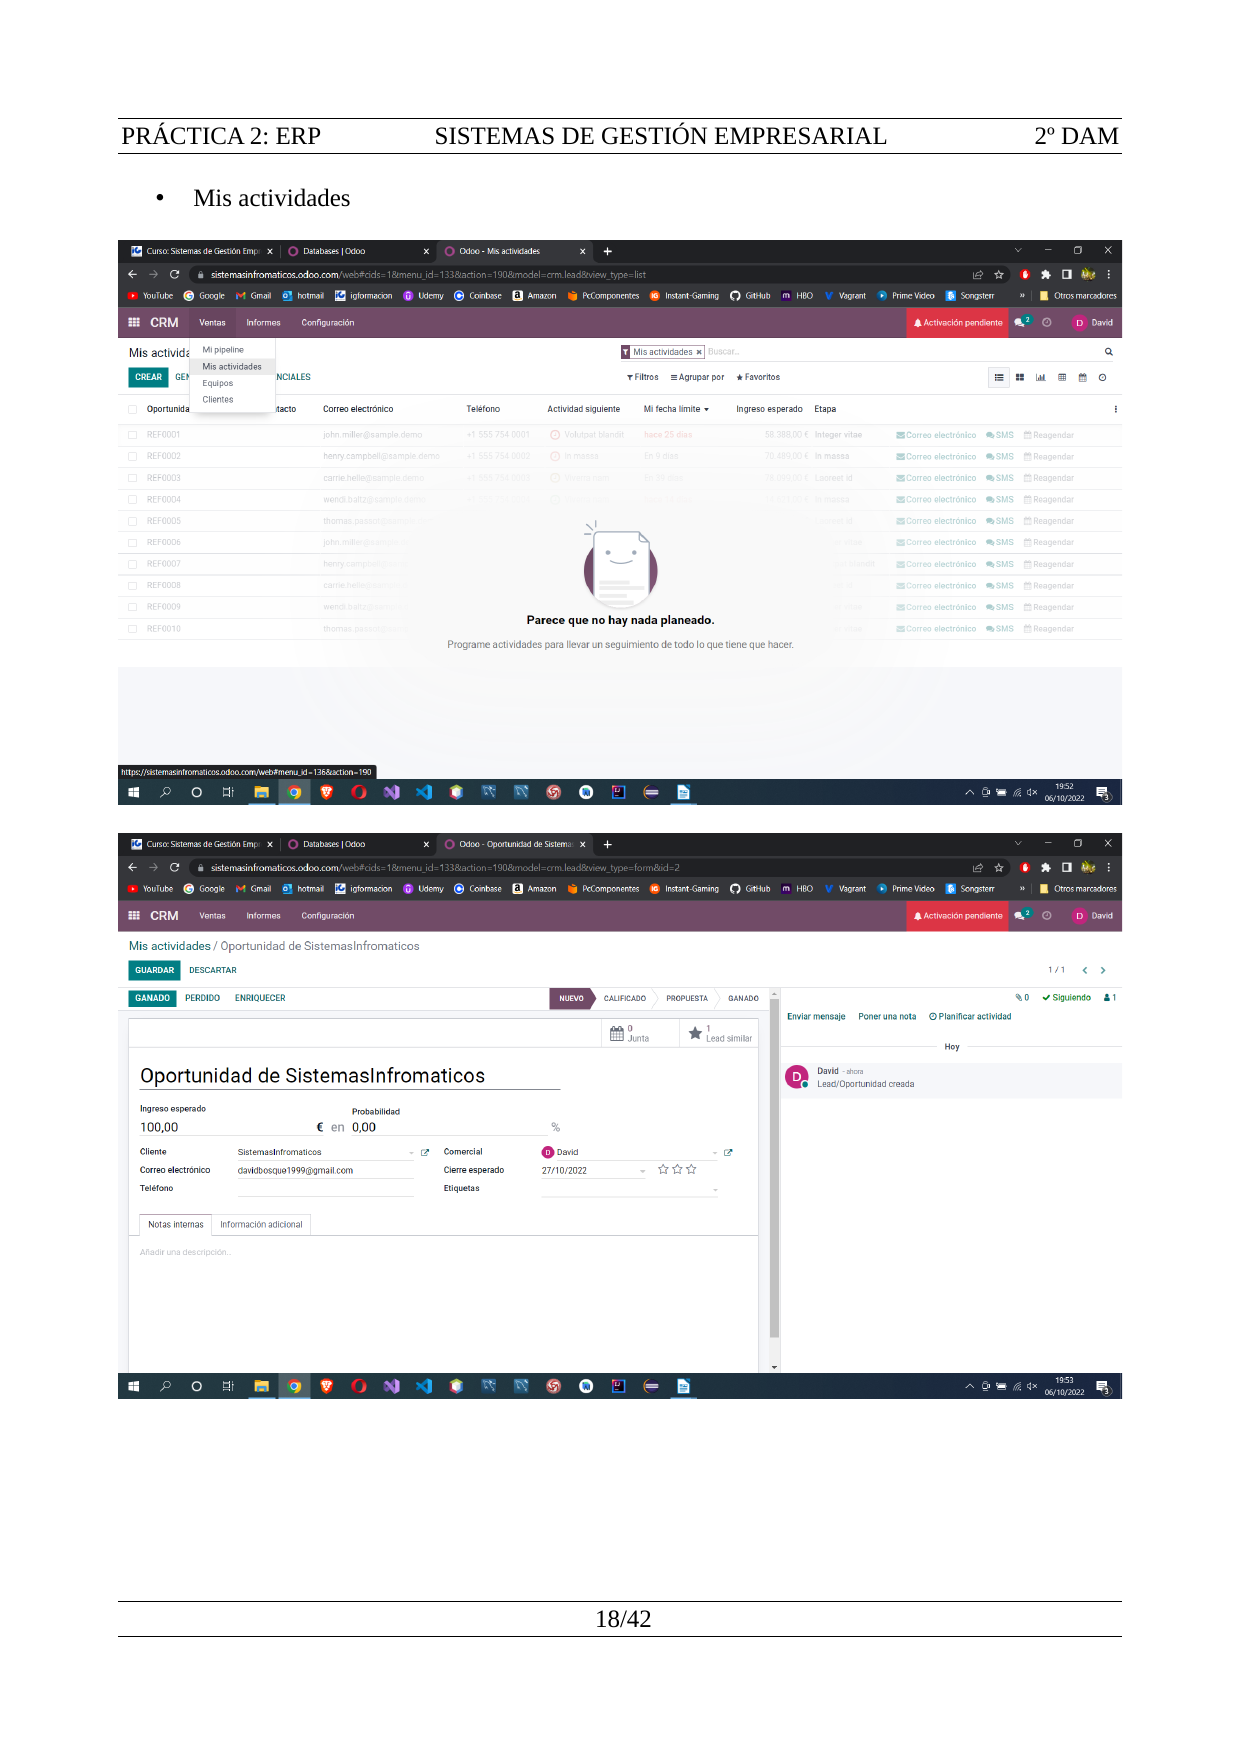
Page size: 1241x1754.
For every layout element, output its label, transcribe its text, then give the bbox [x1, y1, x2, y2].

picture [118, 240, 1123, 805]
list Mis actividades [156, 183, 1122, 211]
picture [118, 833, 1123, 1399]
